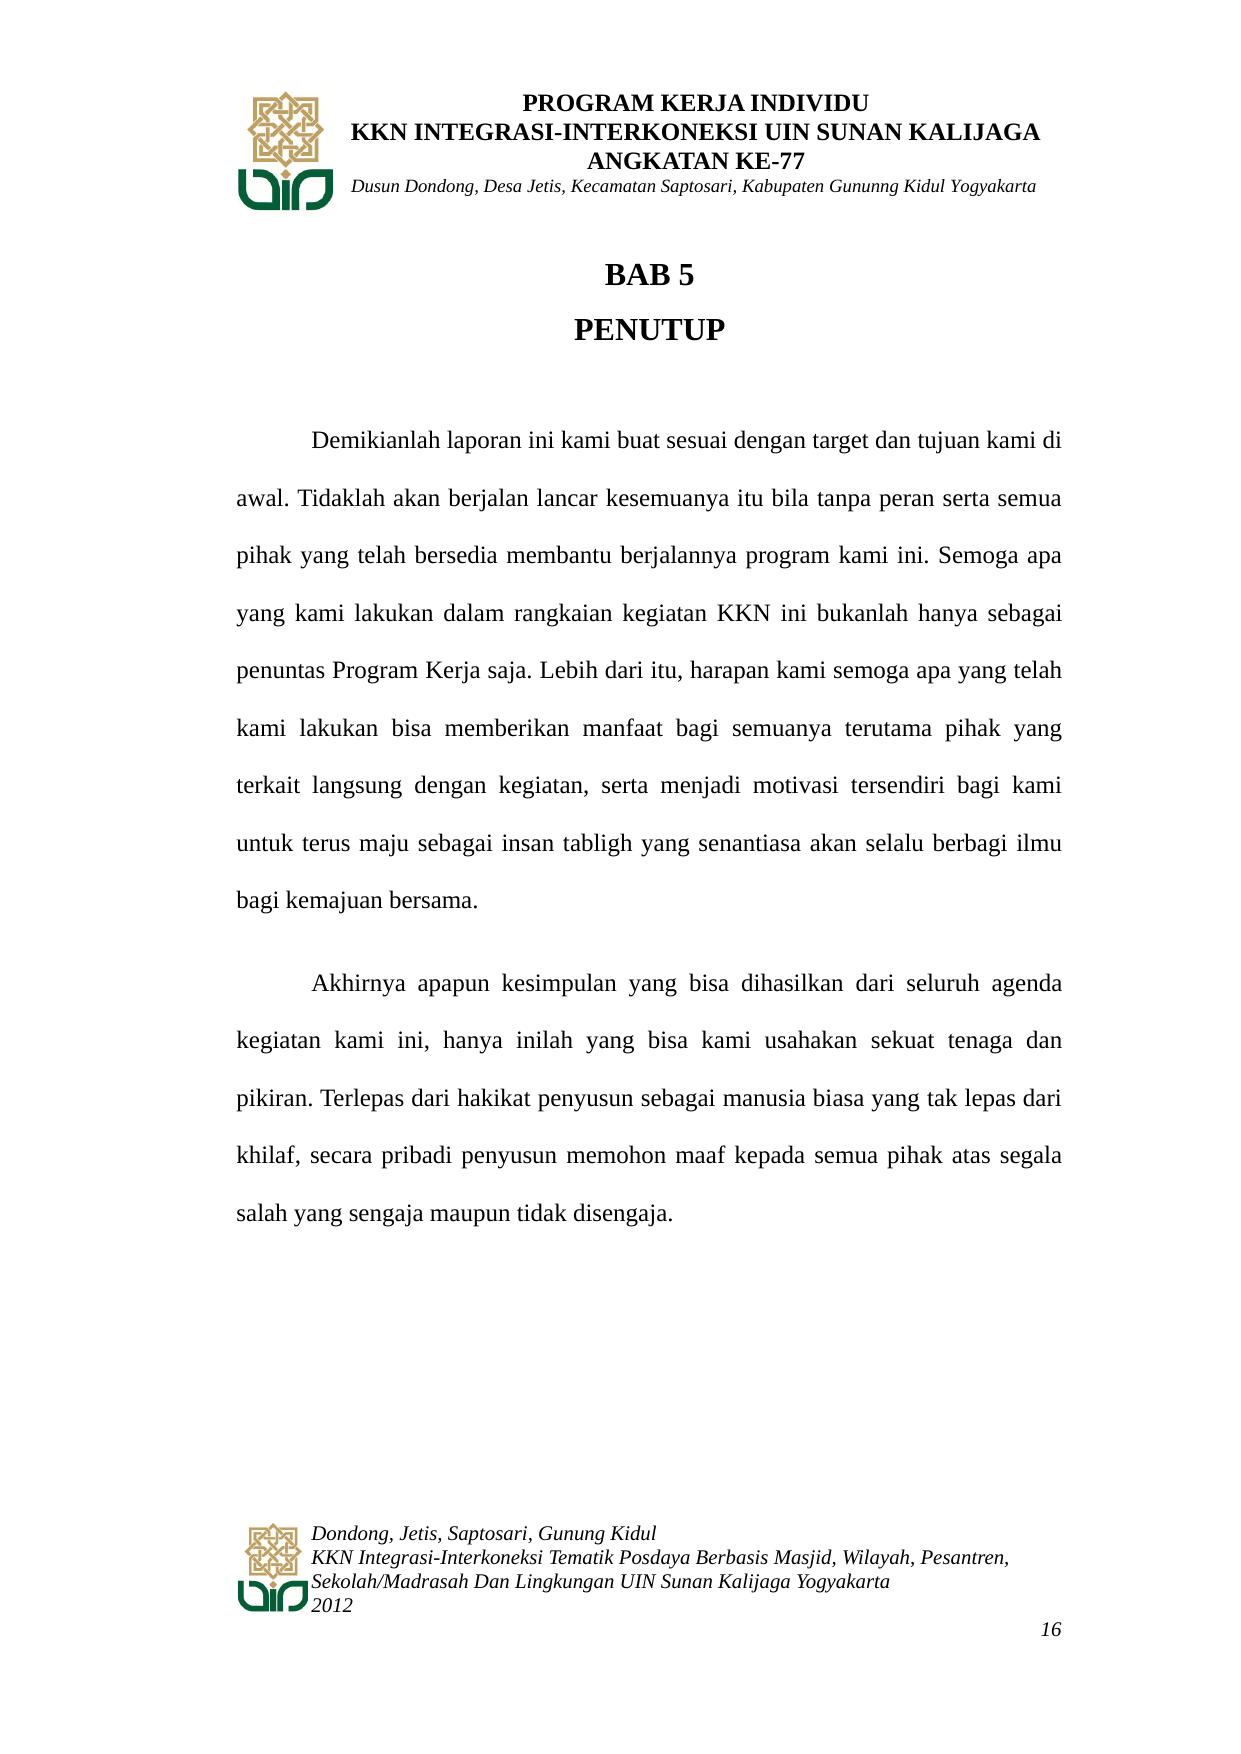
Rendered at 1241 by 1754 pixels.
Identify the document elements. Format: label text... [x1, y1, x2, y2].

subtitle Penutup [236, 255, 1063, 348]
text Akhirnya apapun kesimpulan yang bisa dihasilkan dari seluruh agenda kegiatan kami ini, hanya inilah yang bisa kami usahakan sekuat tenaga dan pikiran. Terlepas dari hakikat penyusun sebagai manusia biasa yang tak lepas dari khilaf, secara pribadi penyusun memohon maaf kepada semua pihak atas segala salah yang sengaja maupun tidak disengaja. [236, 968, 1063, 1226]
picture [237, 90, 334, 211]
text Demikianlah laporan ini kami buat sesuai dengan target dan tujuan kami di awal. Tidaklah akan berjalan lancar kesemuanya itu bila tanpa peran serta semua pihak yang telah bersedia membantu berjalannya program kami ini. Semoga apa yang kami lakukan dalam rangkaian kegiatan KKN ini bukanlah hanya sebagai penuntas Program Kerja saja. Lebih dari itu, harapan kami semoga apa yang telah kami lakukan bisa memberikan manfaat bagi semuanya terutama pihak yang terkait langsung dengan kegiatan, serta menjadi motivasi tersendiri bagi kami untuk terus maju sebagai insan tabligh yang senantiasa akan selalu berbagi ilmu bagi kemajuan bersama. [236, 425, 1063, 914]
picture [237, 1522, 308, 1612]
